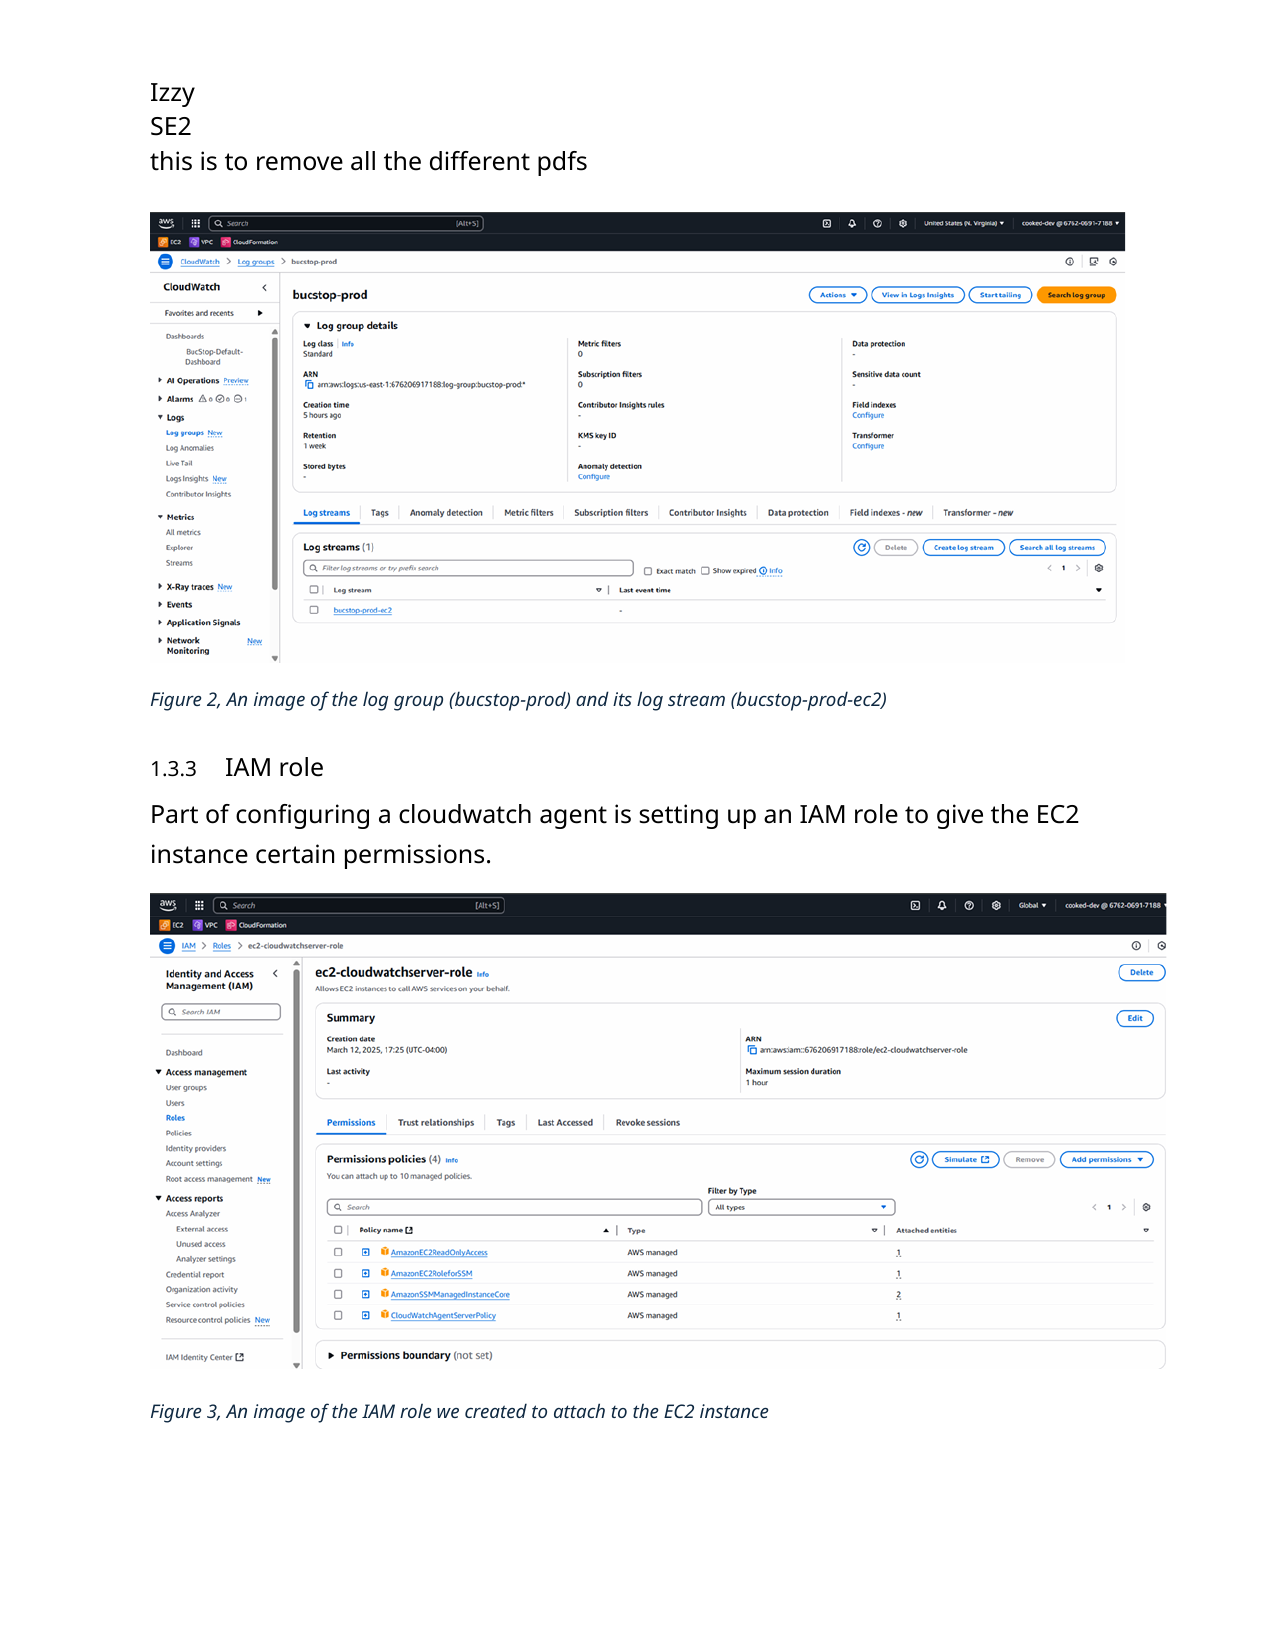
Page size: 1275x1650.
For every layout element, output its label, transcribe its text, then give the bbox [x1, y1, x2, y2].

text Part of configuring a cloudwatch agent is setting up an IAM role to give the EC2 instance certain permissions. [150, 797, 1125, 870]
subtitle IAM role [150, 750, 1125, 784]
text Figure 3, An image of the IAM role we created to attach to the EC2 instance [150, 1398, 1125, 1424]
text Figure 2, An image of the log group (bucstop-prod) and its log stream (bucstop-prod-ec2) [150, 687, 1125, 712]
